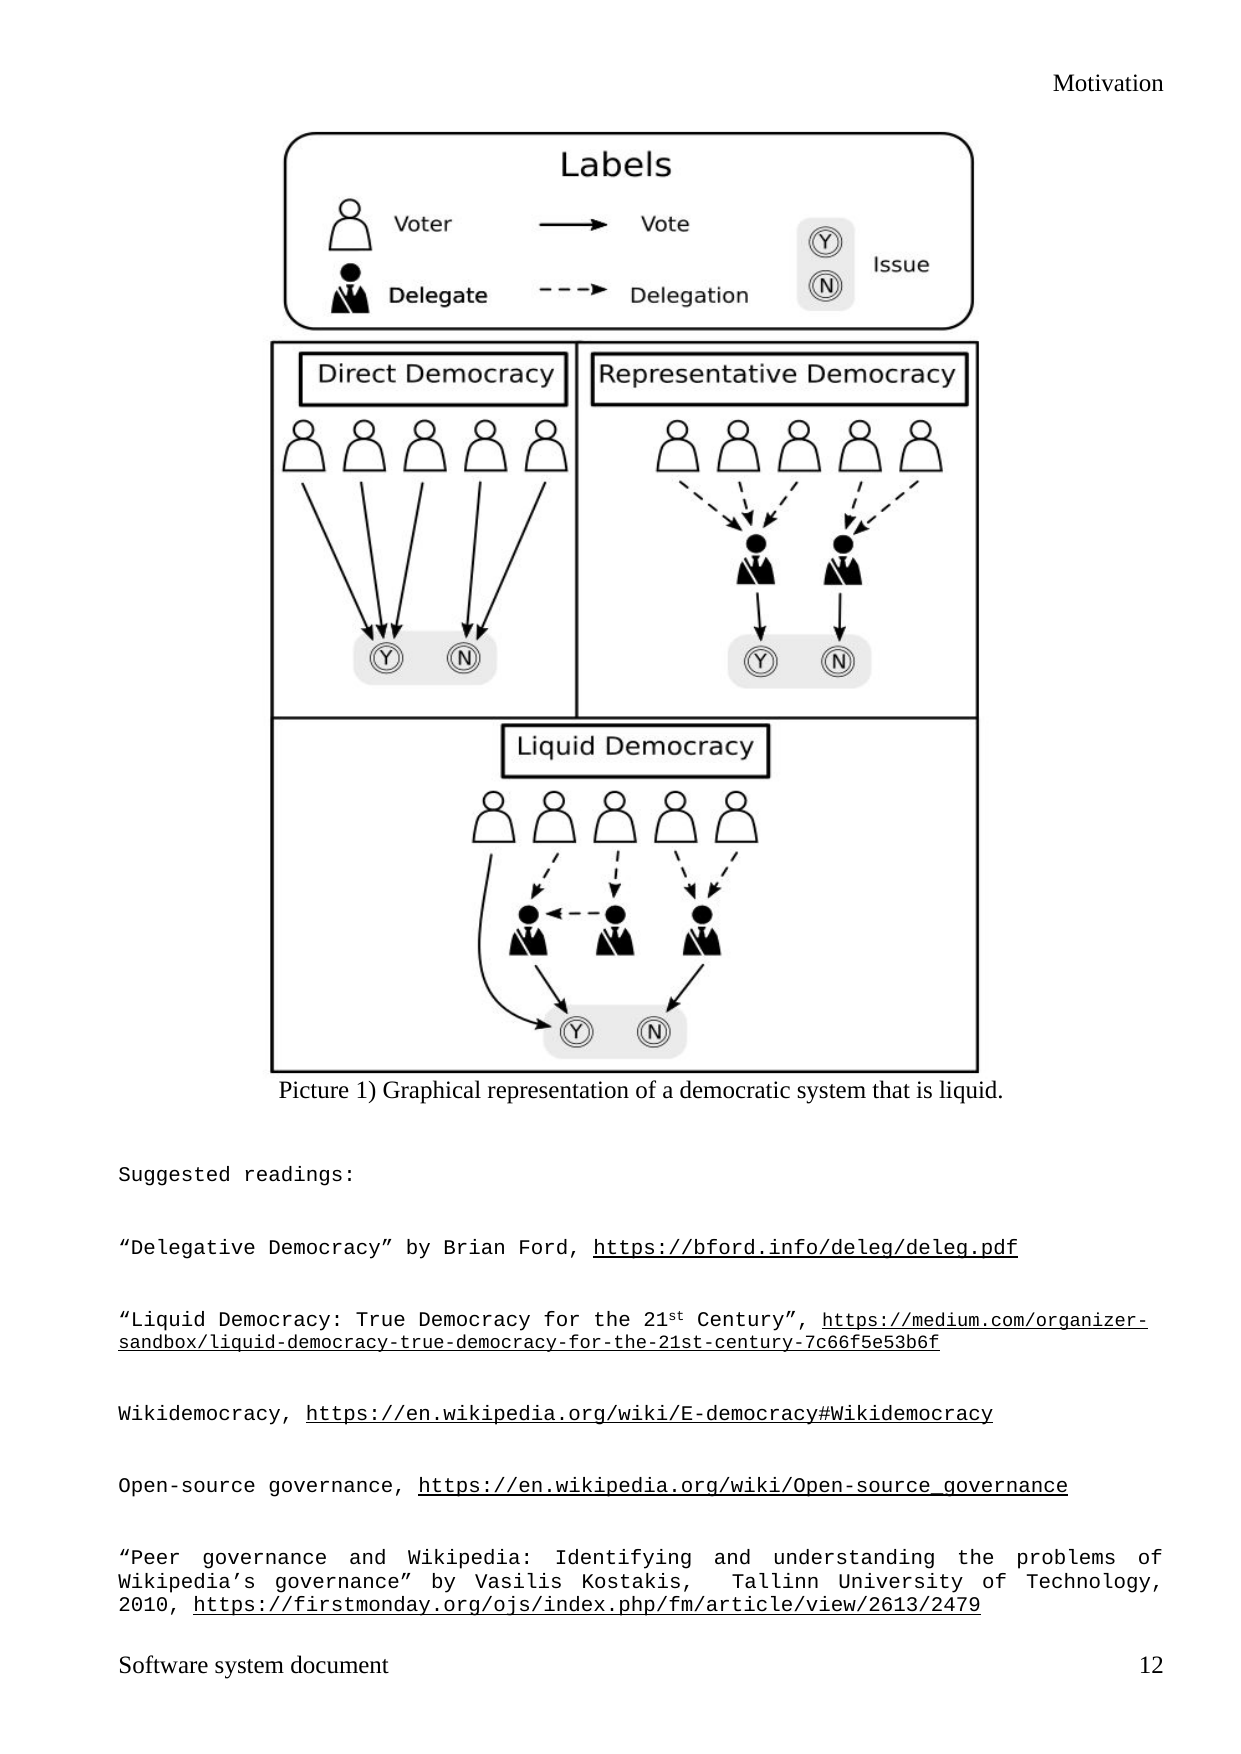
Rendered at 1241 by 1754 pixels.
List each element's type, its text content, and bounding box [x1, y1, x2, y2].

text “Liquid Democracy: True Democracy for the 21st Century”, https://medium.com/organizer-sandbox/liquid-democracy-true-democracy-for-the-21st-century-7c66f5e53b6f [118, 1309, 1164, 1354]
picture [253, 103, 1076, 1115]
text Open-source governance, https://en.wikipedia.org/wiki/Open-source_governance [118, 1475, 1164, 1498]
text Picture 1) Graphical representation of a democratic system that is liquid. [118, 1076, 253, 1104]
text Suggested readings: [118, 1164, 1164, 1188]
text “Peer governance and Wikipedia: Identifying and understanding the problems of Wikipedia’s governance” by Vasilis Kostakis, Tallinn University of Technology, 2010, https://firstmonday.org/ojs/index.php/fm/article/view/2613/2479 [118, 1547, 1164, 1618]
text “Delegative Democracy” by Brian Ford, https://bford.info/deleg/deleg.pdf [118, 1237, 1164, 1260]
text Wikidemocracy, https://en.wikipedia.org/wiki/E-democracy#Wikidemocracy [118, 1403, 1164, 1426]
text Picture 1) Graphical representation of a democratic system that is liquid. [1076, 1076, 1164, 1104]
